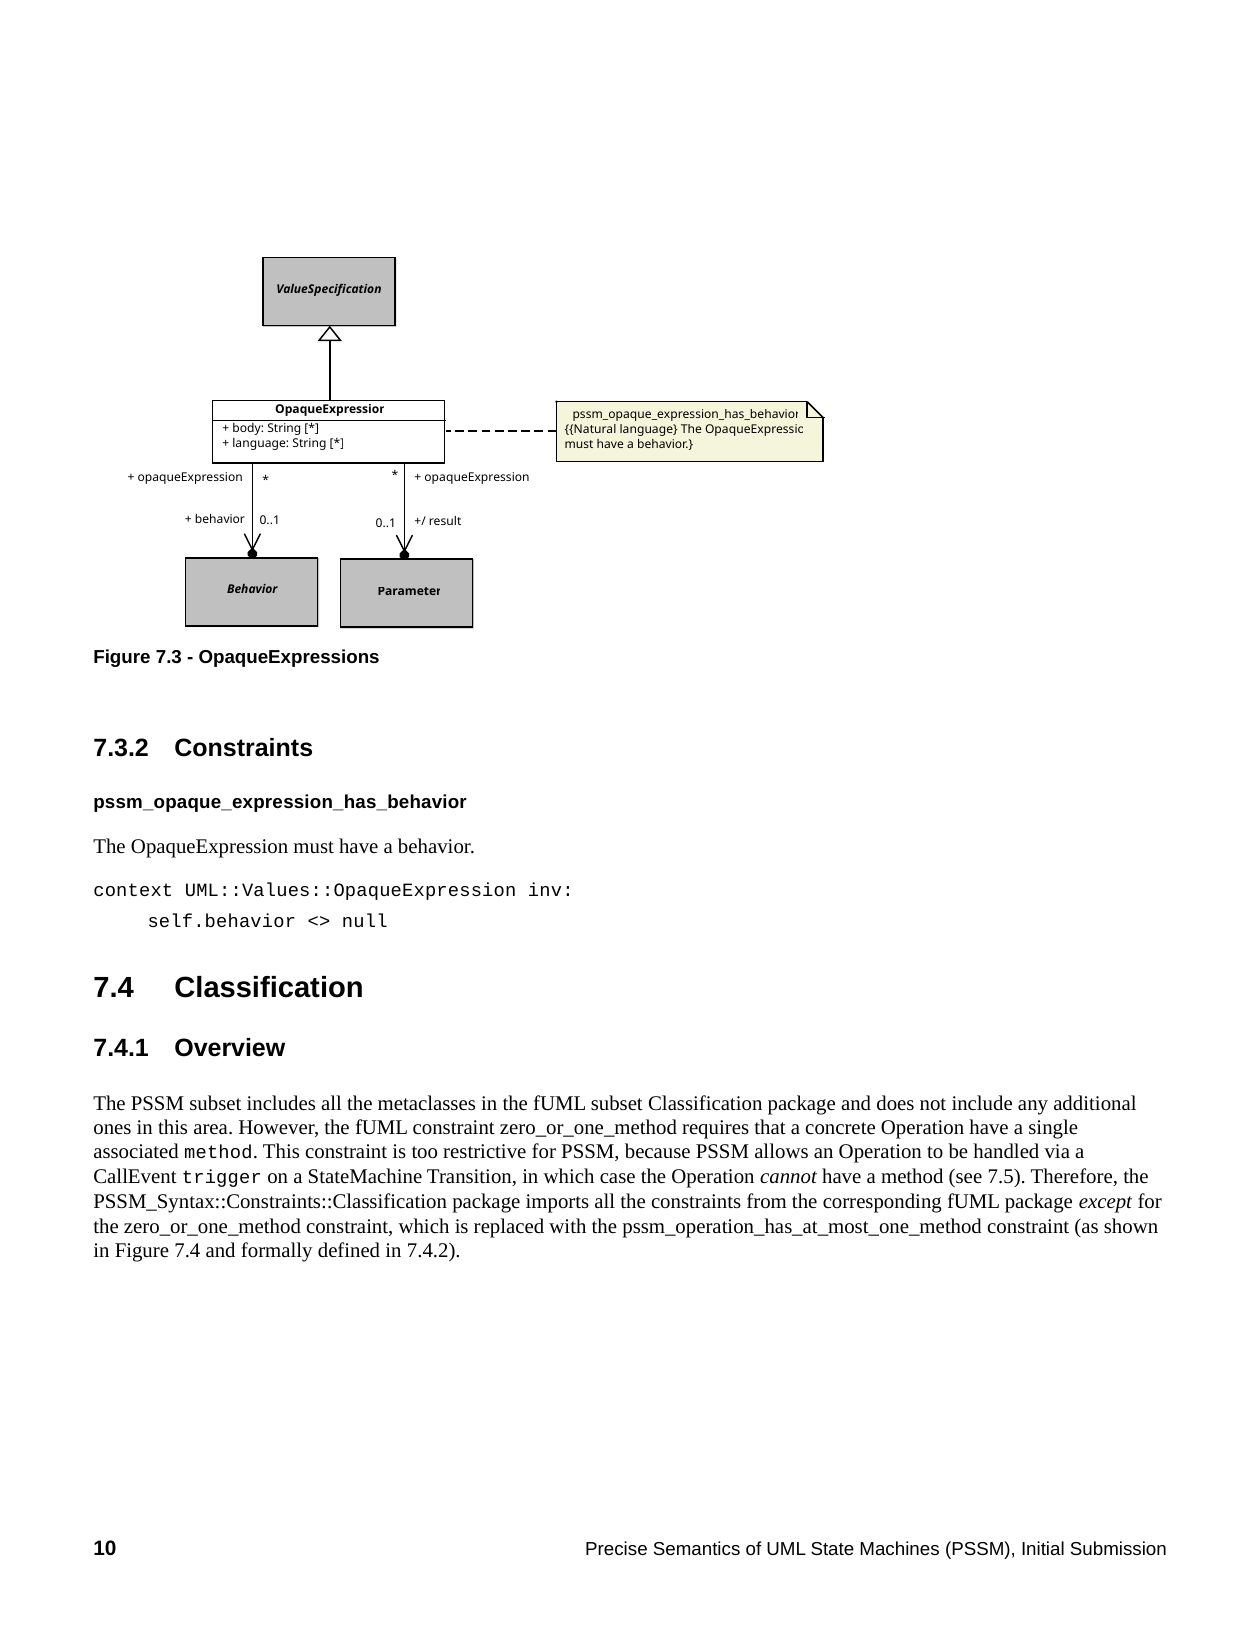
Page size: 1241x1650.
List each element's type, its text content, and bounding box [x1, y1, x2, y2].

text Figure 7.3 - OpaqueExpressions [93, 243, 1025, 667]
subtitle Constraints [93, 733, 1164, 762]
text The PSSM subset includes all the metaclasses in the fUML subset Classification package and does not include any additional ones in this area. However, the fUML constraint zero_or_one_method requires that a concrete Operation have a single associated method. This constraint is too restrictive for PSSM, because PSSM allows an Operation to be handled via a CallEvent trigger on a StateMachine Transition, in which case the Operation cannot have a method (see 7.5). Therefore, the PSSM_Syntax::Constraints::Classification package imports all the constraints from the corresponding fUML package except for the zero_or_one_method constraint, which is replaced with the pssm_operation_has_at_most_one_method constraint (as shown in Figure 7.4 and formally defined in 7.4.2). [93, 1091, 1164, 1262]
text The OpaqueExpression must have a behavior. [93, 833, 1164, 858]
text self.behavior <> null [93, 910, 1164, 933]
text context UML::Values::OpaqueExpression inv: [93, 879, 1164, 902]
subtitle Overview [93, 1033, 1164, 1062]
subtitle pssm_opaque_expression_has_behavior [93, 791, 1164, 812]
subtitle Classification [93, 968, 1164, 1004]
